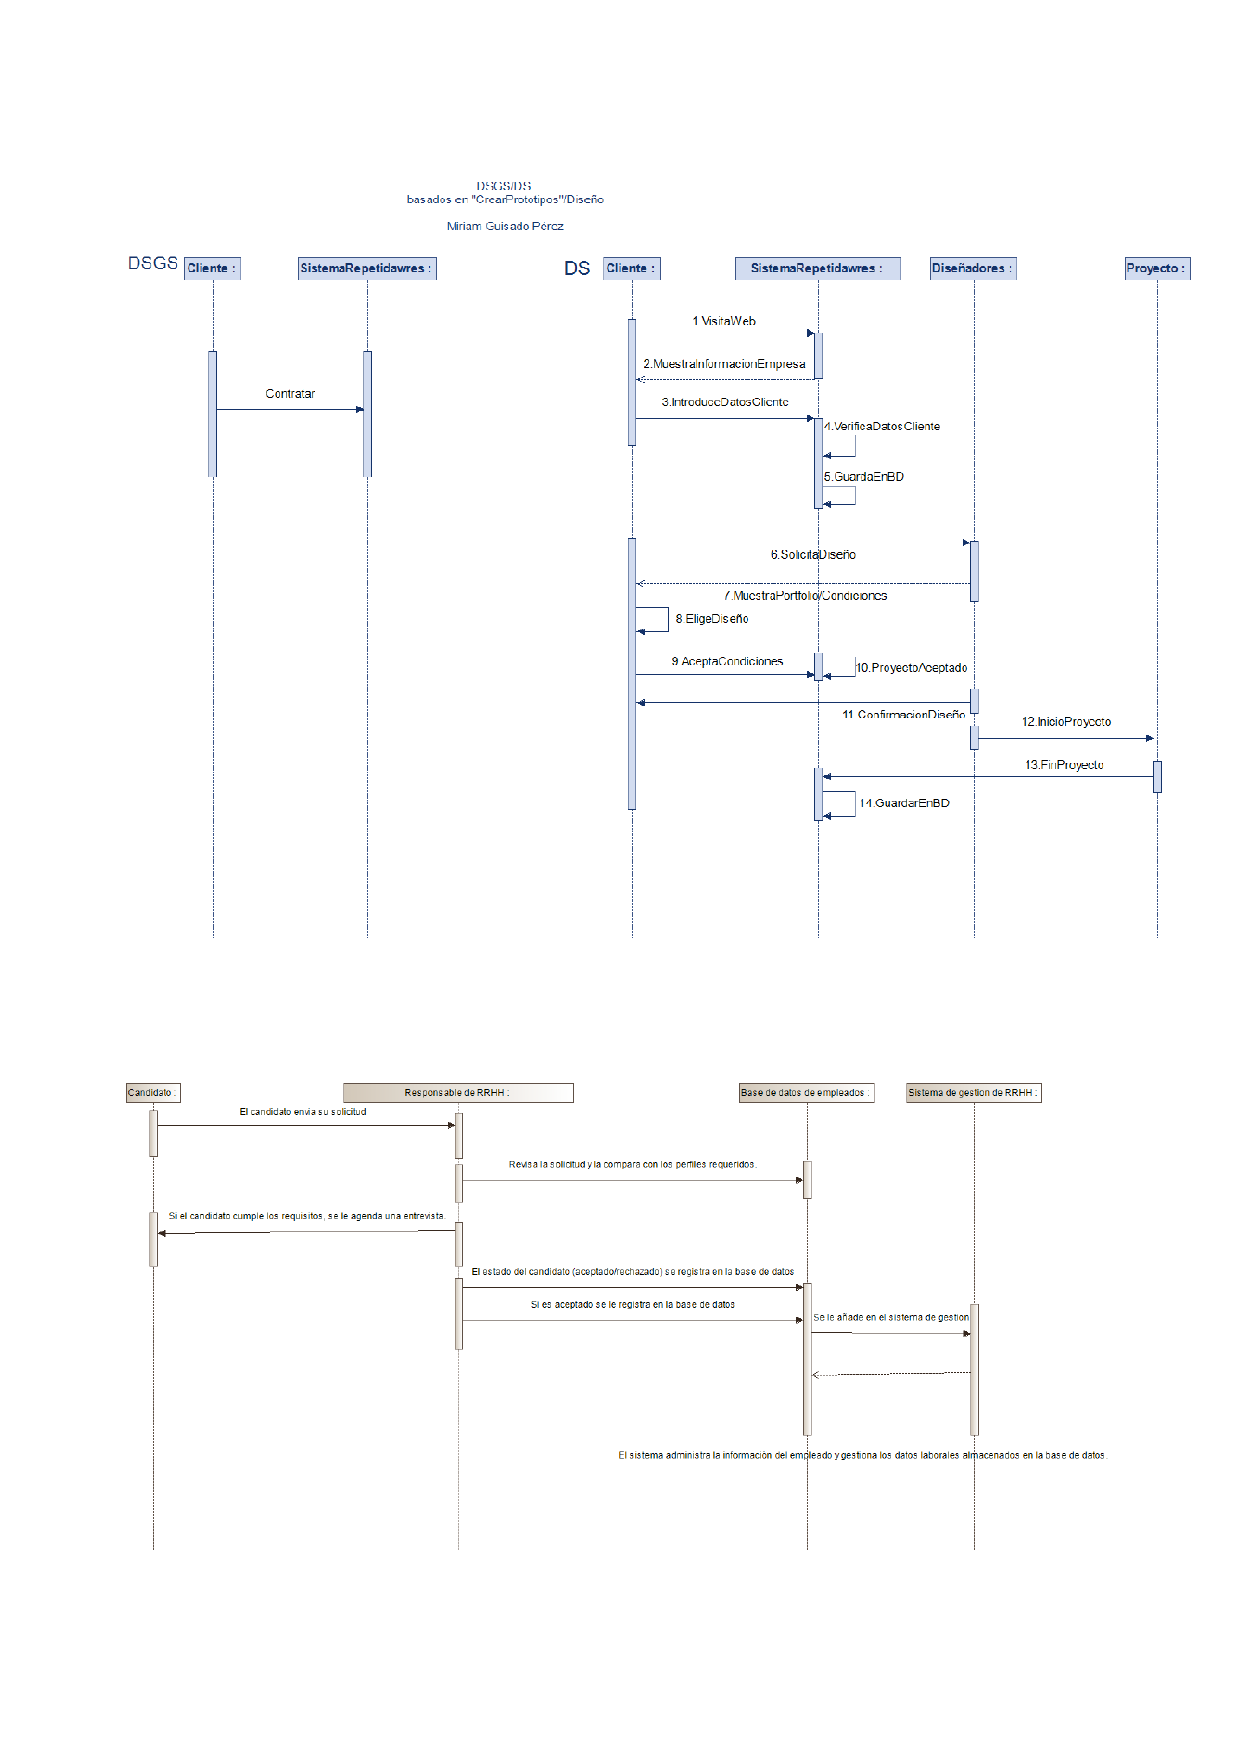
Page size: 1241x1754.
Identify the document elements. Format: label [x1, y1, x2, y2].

picture [118, 171, 1198, 945]
picture [118, 1075, 1123, 1557]
